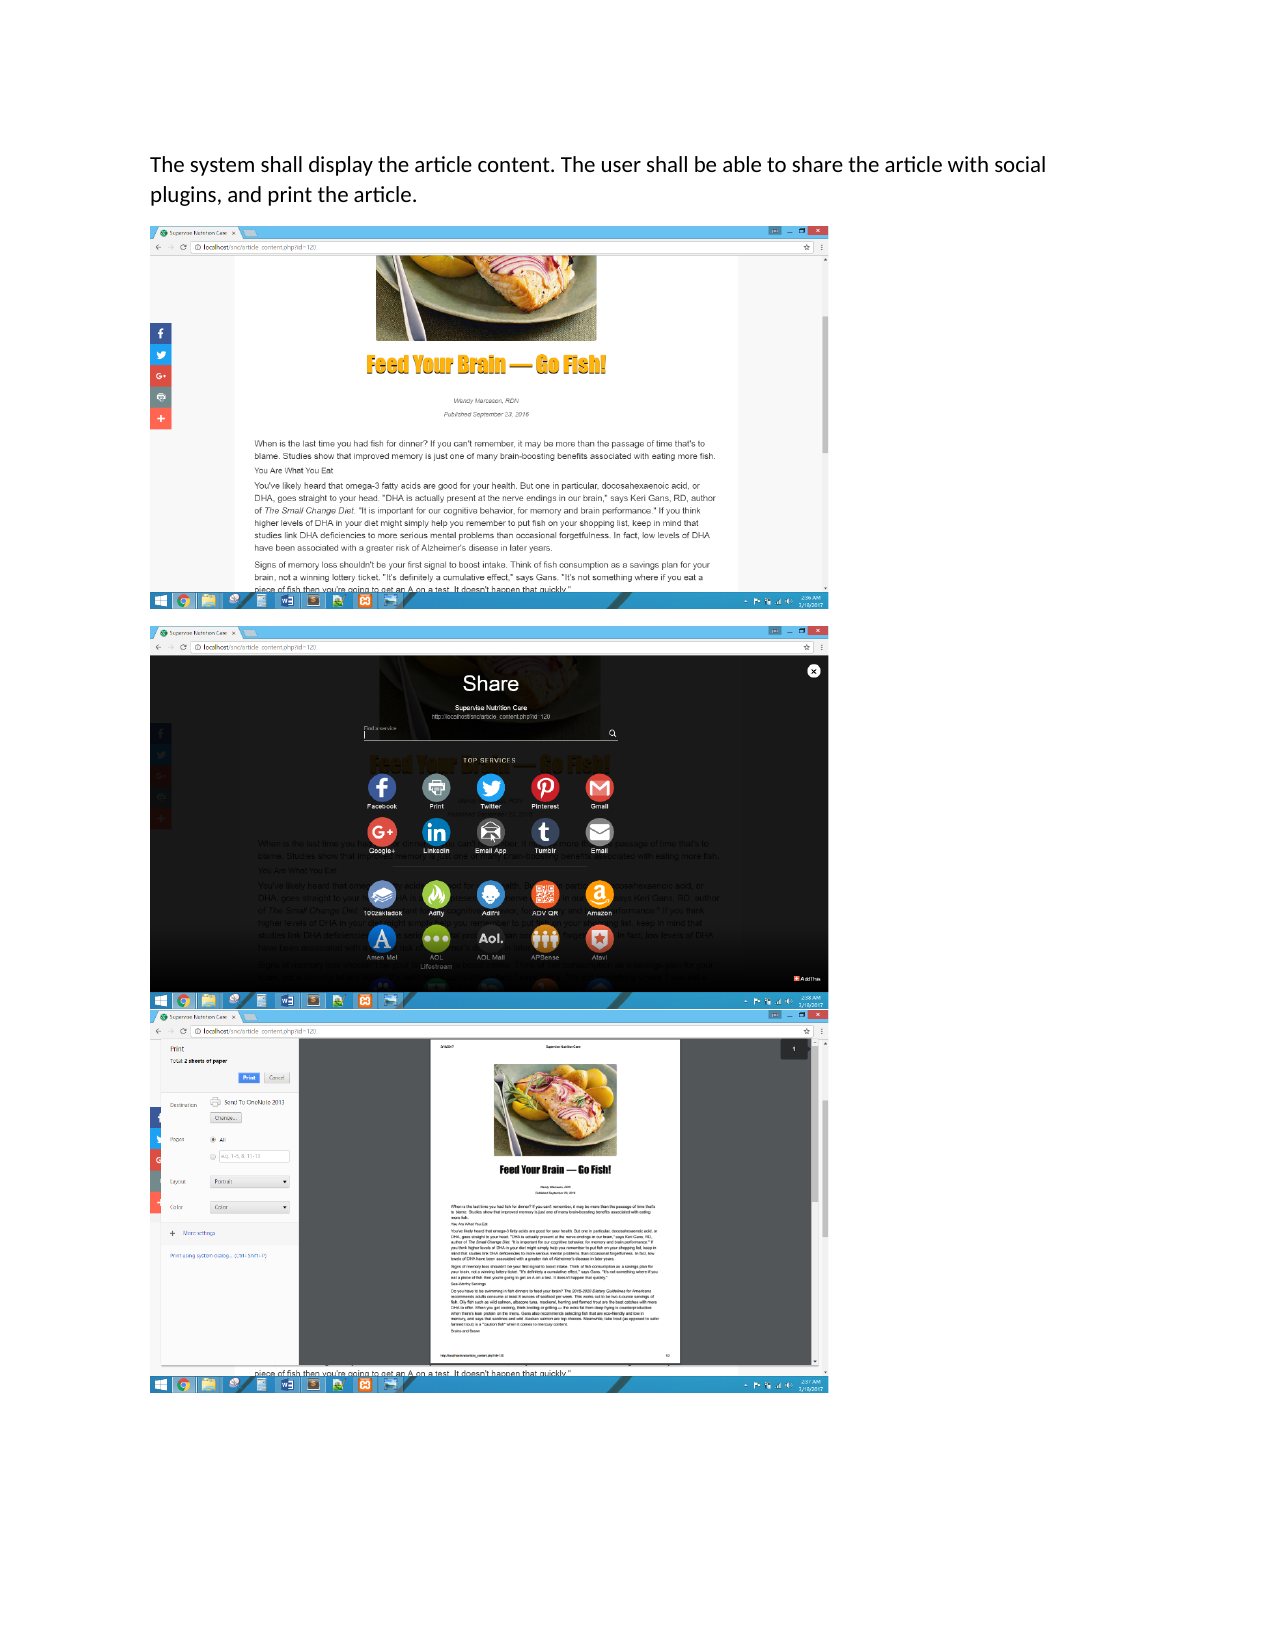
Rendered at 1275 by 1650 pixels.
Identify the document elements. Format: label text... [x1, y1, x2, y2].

text The system shall display the article content. The user shall be able to share the article with social plugins, and print the article. [150, 150, 1125, 208]
